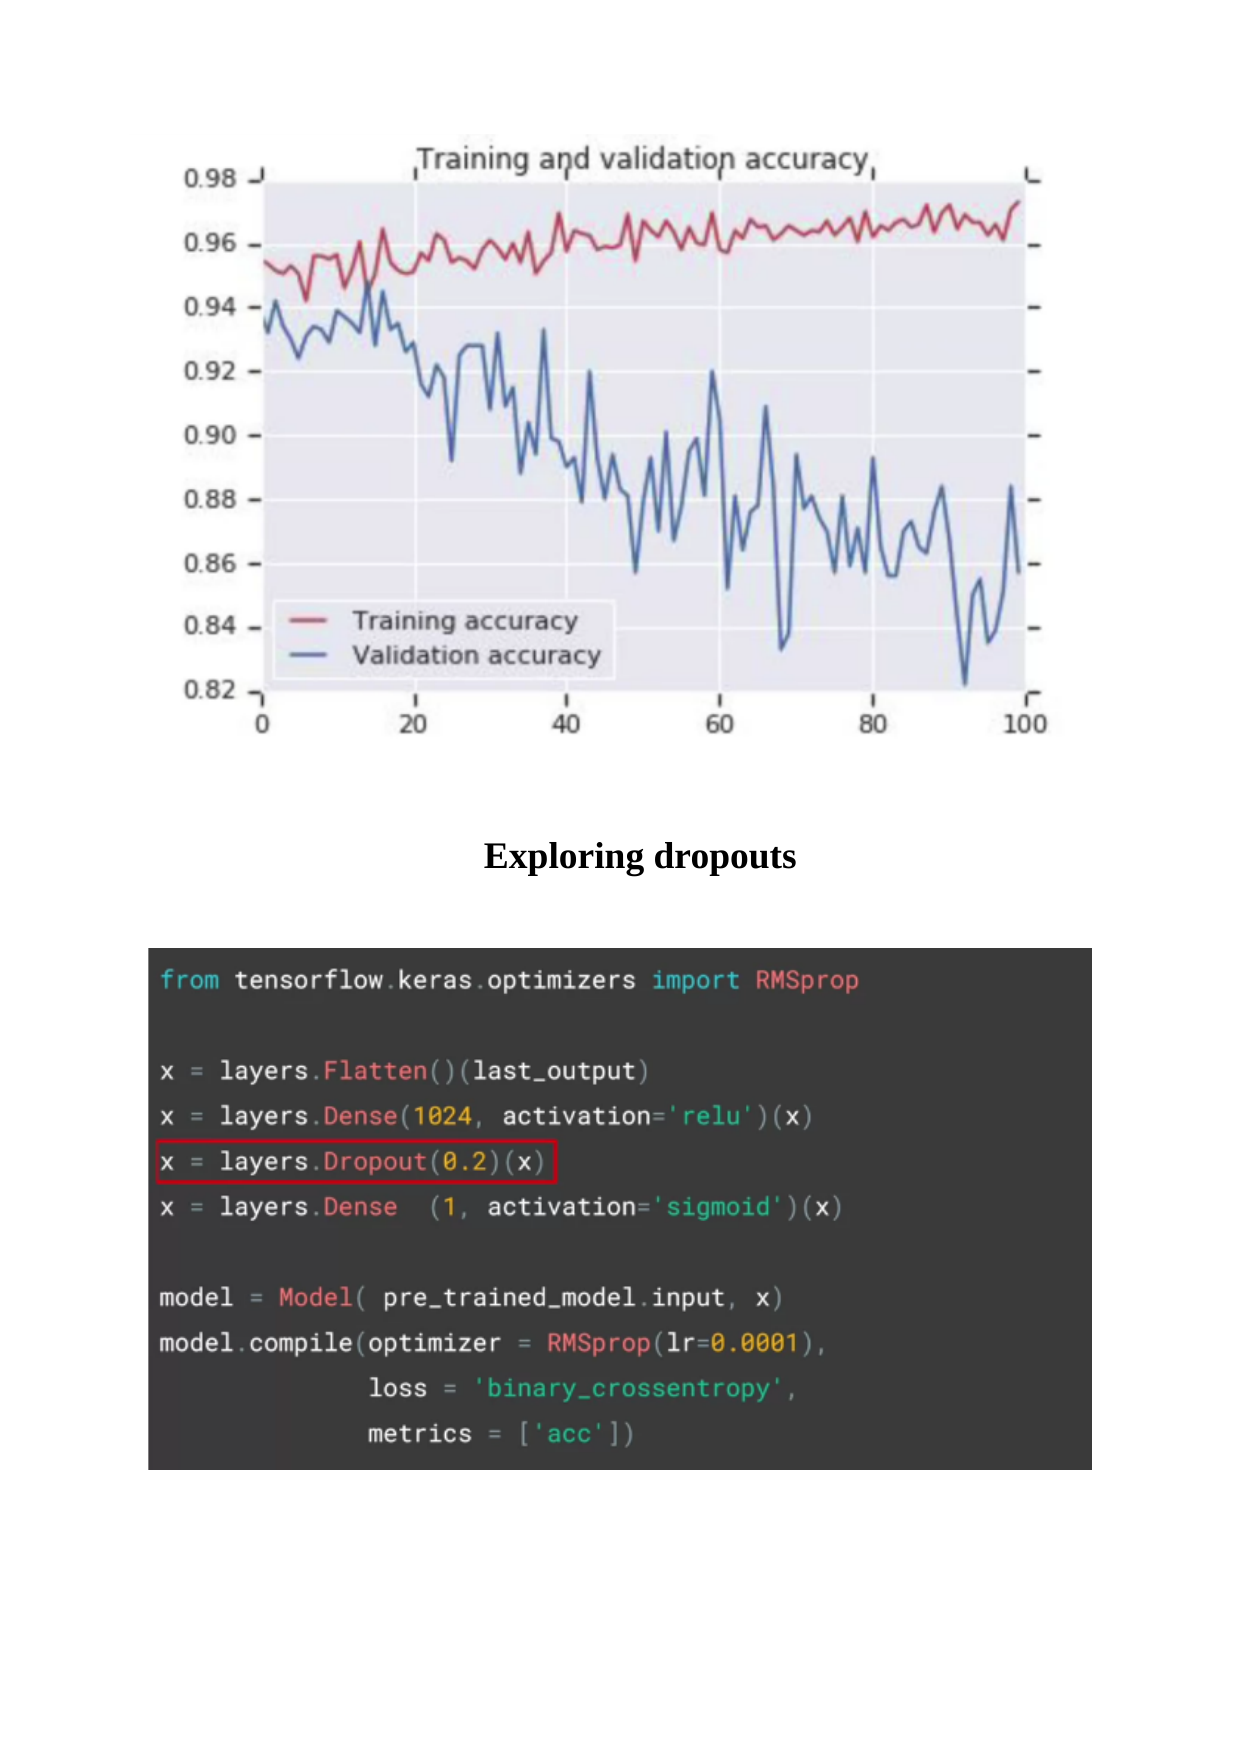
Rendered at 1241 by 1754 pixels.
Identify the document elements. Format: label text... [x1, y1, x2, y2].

picture [148, 948, 1092, 1470]
picture [129, 134, 1133, 747]
text Exploring dropouts [118, 833, 1122, 876]
